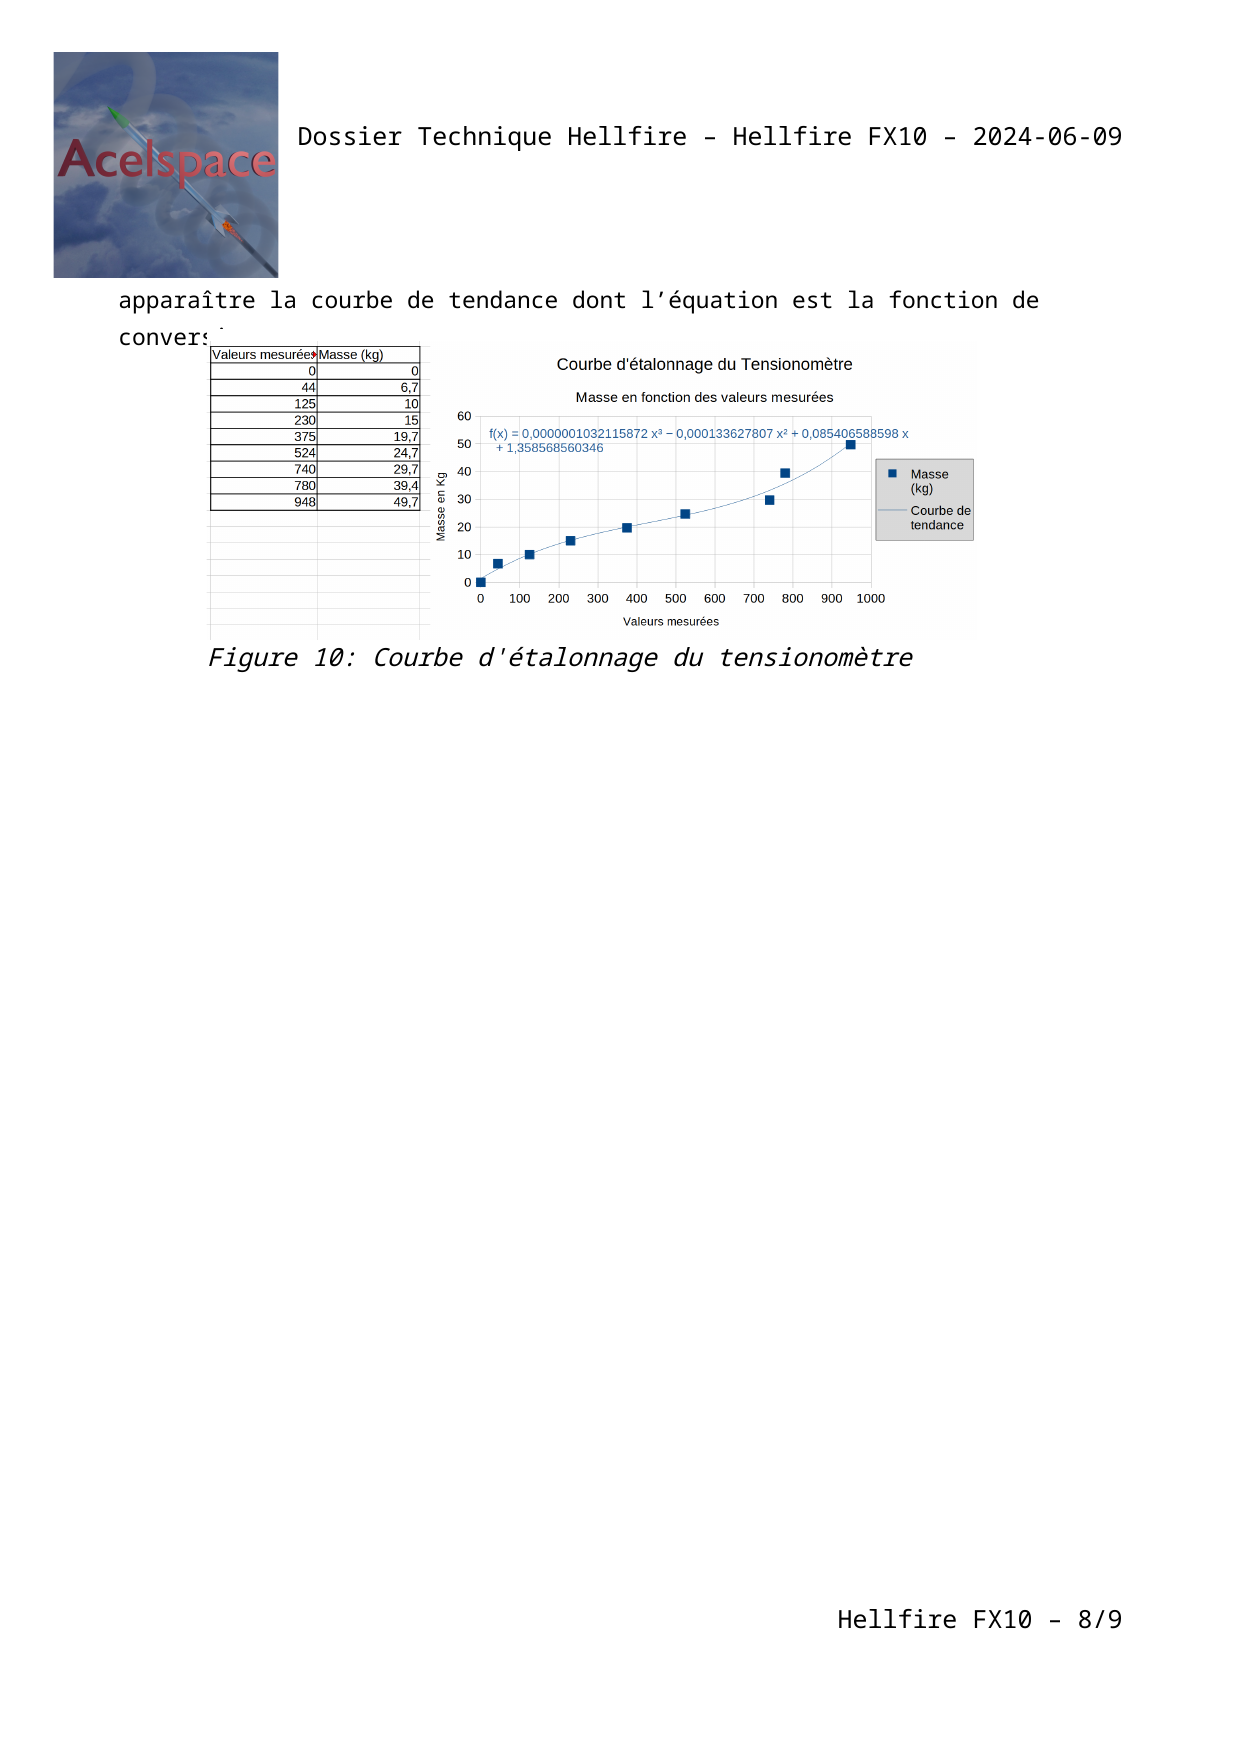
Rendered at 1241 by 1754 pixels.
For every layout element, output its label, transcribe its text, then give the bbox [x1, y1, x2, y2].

picture [206, 341, 977, 640]
text apparaître la courbe de tendance dont l’équation est la fonction de conversion. [118, 182, 1122, 352]
picture [53, 52, 279, 278]
text Figure 10: Courbe d'étalonnage du tensionomètre [207, 640, 977, 674]
